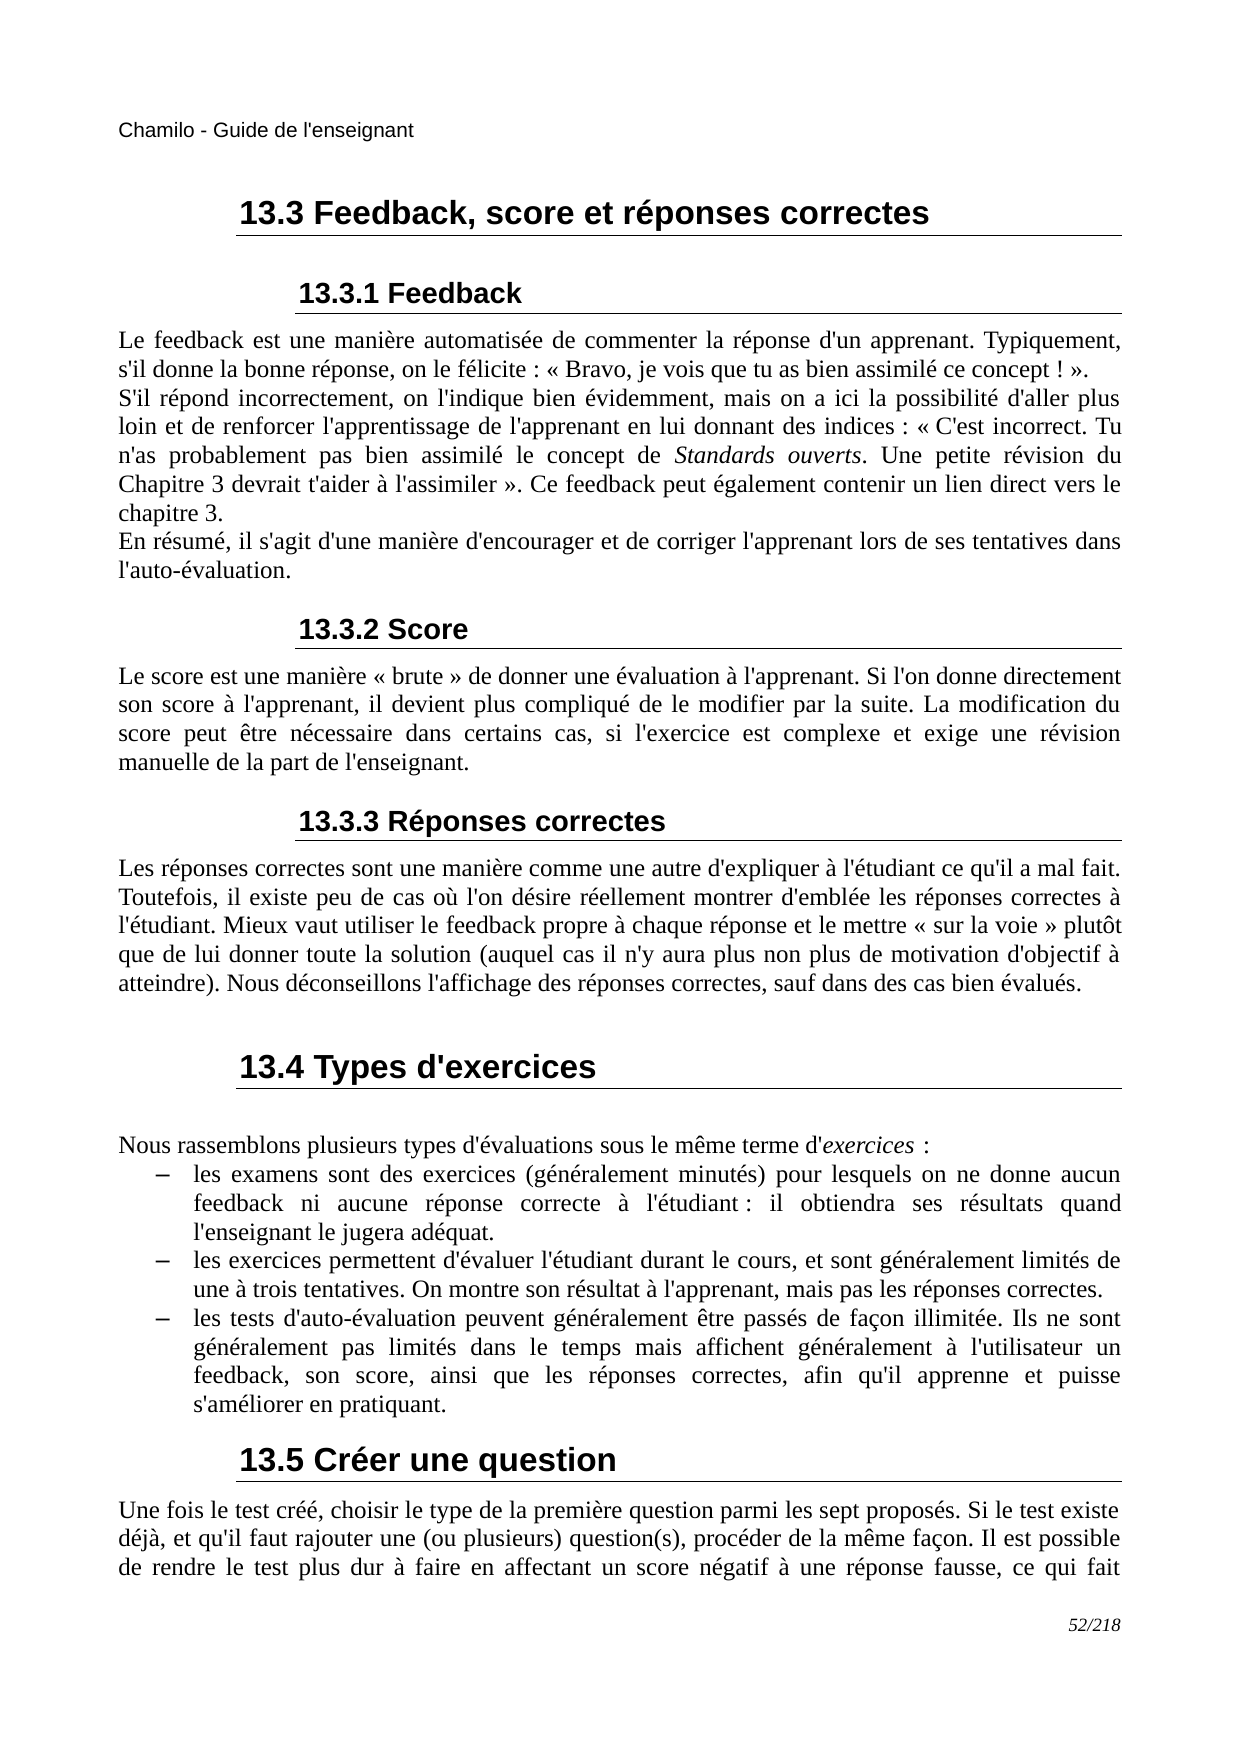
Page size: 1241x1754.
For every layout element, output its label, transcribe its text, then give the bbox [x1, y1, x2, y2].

text Le score est une manière « brute » de donner une évaluation à l'apprenant. Si l'on donne directement son score à l'apprenant, il devient plus compliqué de le modifier par la suite. La modification du score peut être nécessaire dans certains cas, si l'exercice est complexe et exige une révision manuelle de la part de l'enseignant. [118, 661, 1122, 776]
subtitle Créer une question [236, 1437, 1122, 1481]
subtitle Feedback, score et réponses correctes [236, 190, 1122, 235]
subtitle Réponses correctes [295, 801, 1122, 840]
list les exercices permettent d'évaluer l'étudiant durant le cours, et sont généralement limités de une à trois tentatives. On montre son résultat à l'apprenant, mais pas les réponses correctes. [156, 1246, 1122, 1303]
text En résumé, il s'agit d'une manière d'encourager et de corriger l'apprenant lors de ses tentatives dans l'auto-évaluation. [118, 526, 1122, 584]
list les examens sont des exercices (généralement minutés) pour lesquels on ne donne aucun feedback ni aucune réponse correcte à l'étudiant : il obtiendra ses résultats quand l'enseignant le jugera adéquat. [156, 1159, 1122, 1246]
text S'il répond incorrectement, on l'indique bien évidemment, mais on a ici la possibilité d'aller plus loin et de renforcer l'apprentissage de l'apprenant en lui donnant des indices : « C'est incorrect. Tu n'as probablement pas bien assimilé le concept de Standards ouverts. Une petite révision du Chapitre 3 devrait t'aider à l'assimiler ». Ce feedback peut également contenir un lien direct vers le chapitre 3. [118, 383, 1122, 526]
subtitle Types d'exercices [236, 1044, 1122, 1088]
subtitle Feedback [295, 273, 1122, 313]
list les tests d'auto-évaluation peuvent généralement être passés de façon illimitée. Ils ne sont généralement pas limités dans le temps mais affichent généralement à l'utilisateur un feedback, son score, ainsi que les réponses correctes, afin qu'il apprenne et puisse s'améliorer en pratiquant. [156, 1303, 1122, 1418]
text Les réponses correctes sont une manière comme une autre d'expliquer à l'étudiant ce qu'il a mal fait. Toutefois, il existe peu de cas où l'on désire réellement montrer d'emblée les réponses correctes à l'étudiant. Mieux vaut utiliser le feedback propre à chaque réponse et le mettre « sur la voie » plutôt que de lui donner toute la solution (auquel cas il n'y aura plus non plus de motivation d'objectif à atteindre). Nous déconseillons l'affichage des réponses correctes, sauf dans des cas bien évalués. [118, 853, 1122, 997]
text Nous rassemblons plusieurs types d'évaluations sous le même terme d'exercices : [118, 1131, 1122, 1159]
text Une fois le test créé, choisir le type de la première question parmi les sept proposés. Si le test existe déjà, et qu'il faut rajouter une (ou plusieurs) question(s), procéder de la même façon. Il est possible de rendre le test plus dur à faire en affectant un score négatif à une réponse fausse, ce qui fait [118, 1495, 1122, 1581]
text Le feedback est une manière automatisée de commenter la réponse d'un apprenant. Typiquement, s'il donne la bonne réponse, on le félicite : « Bravo, je vois que tu as bien assimilé ce concept ! ». [118, 325, 1122, 383]
subtitle Score [295, 609, 1122, 648]
